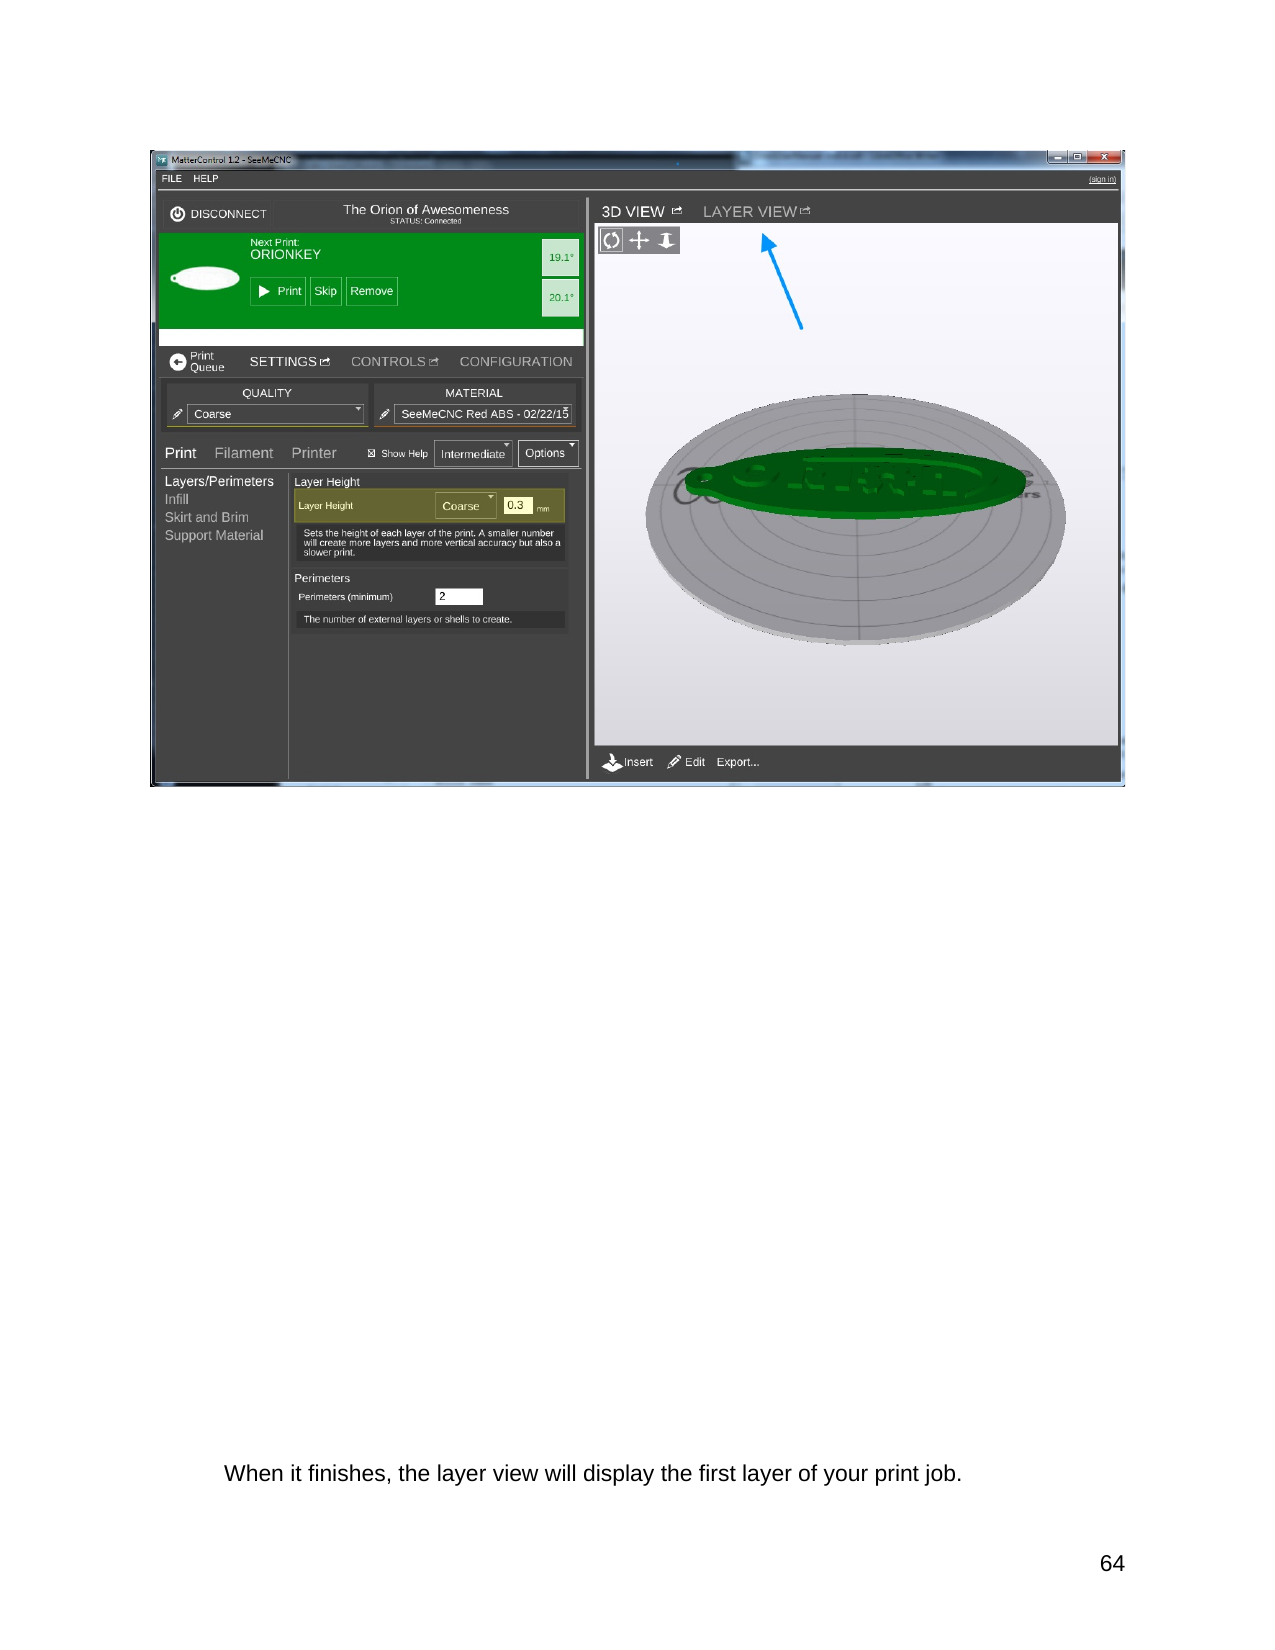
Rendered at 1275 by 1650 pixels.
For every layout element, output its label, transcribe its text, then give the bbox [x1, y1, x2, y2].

text When it finishes, the layer view will display the first layer of your print job. [150, 1461, 1125, 1486]
picture [150, 150, 1125, 787]
